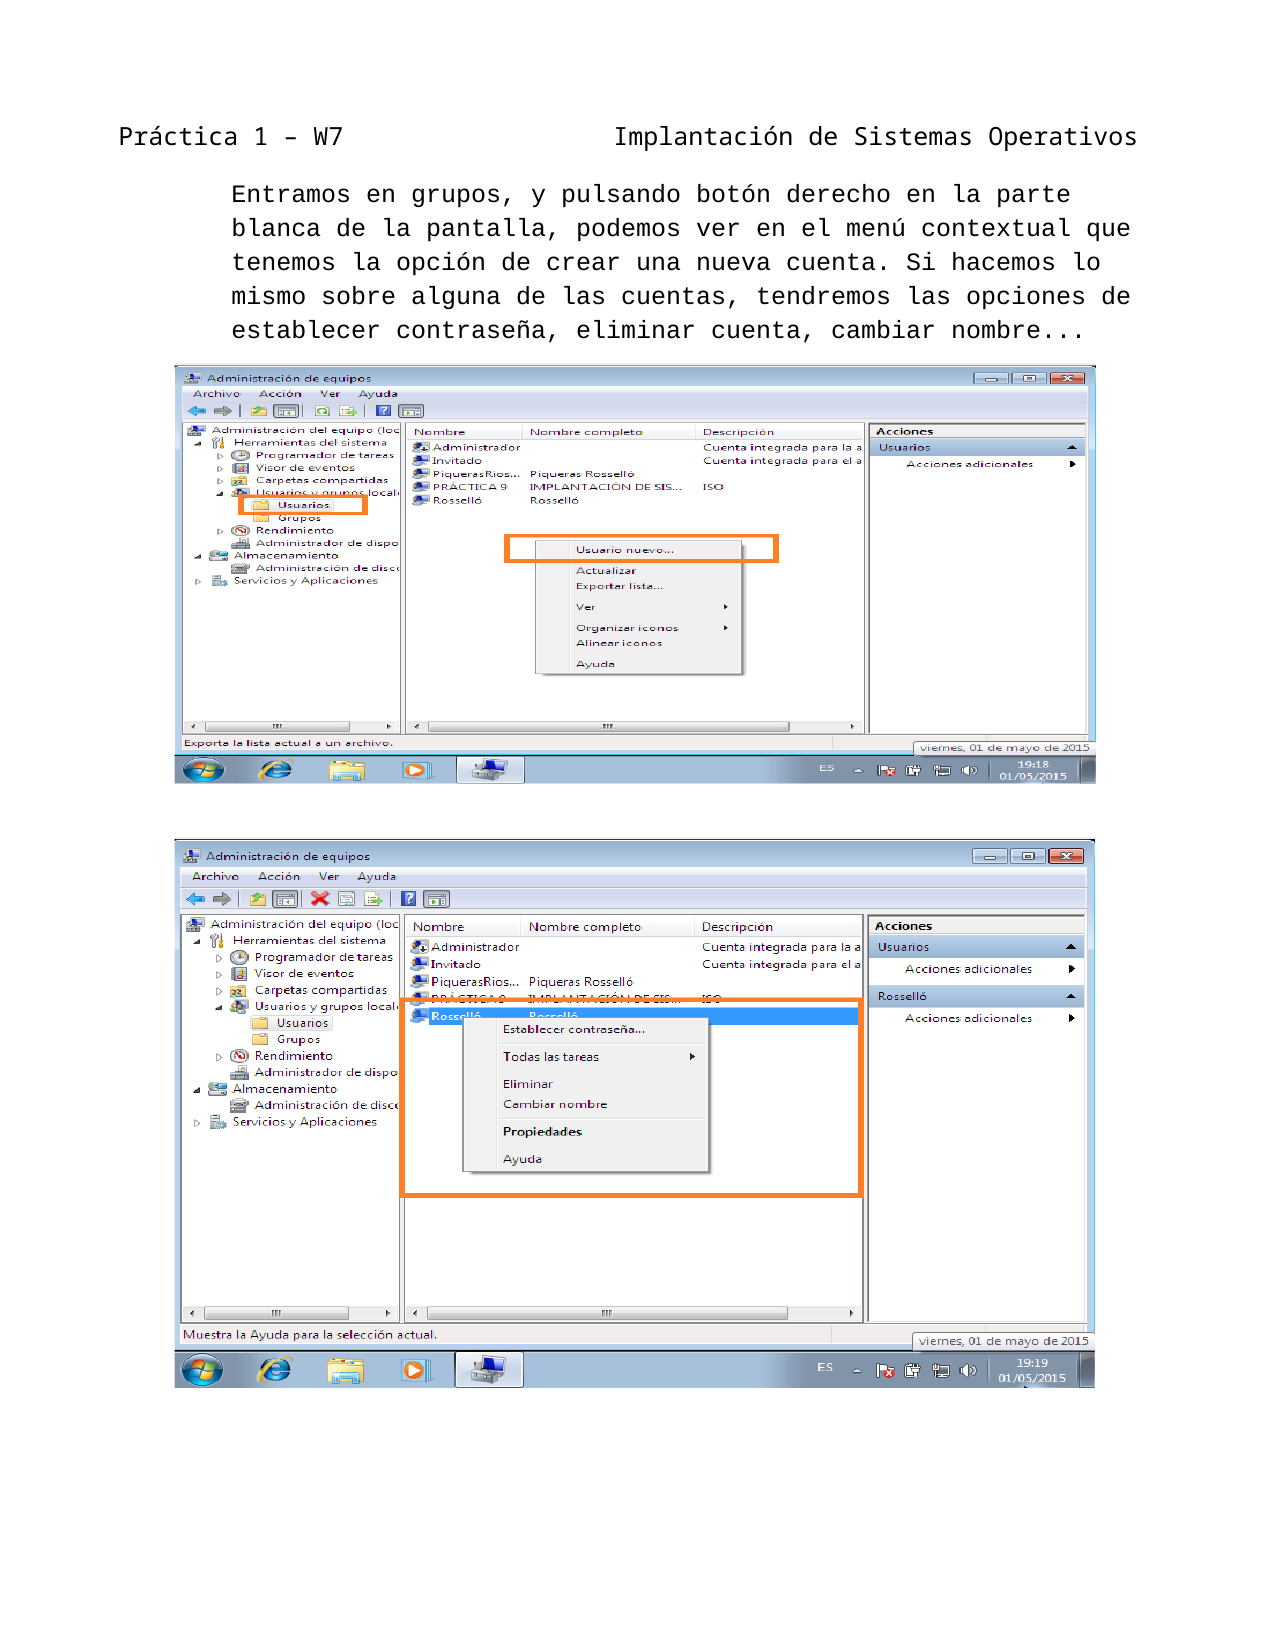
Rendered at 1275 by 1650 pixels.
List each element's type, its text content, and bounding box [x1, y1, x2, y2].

picture [174, 363, 1101, 786]
picture [174, 837, 1101, 1392]
text Entramos en grupos, y pulsando botón derecho en la parte blanca de la pantalla, podemos ver en el menú contextual que tenemos la opción de crear una nueva cuenta. Si hacemos lo mismo sobre alguna de las cuentas, tendremos las opciones de establecer contraseña, eliminar cuenta, cambiar nombre... [231, 182, 1157, 346]
